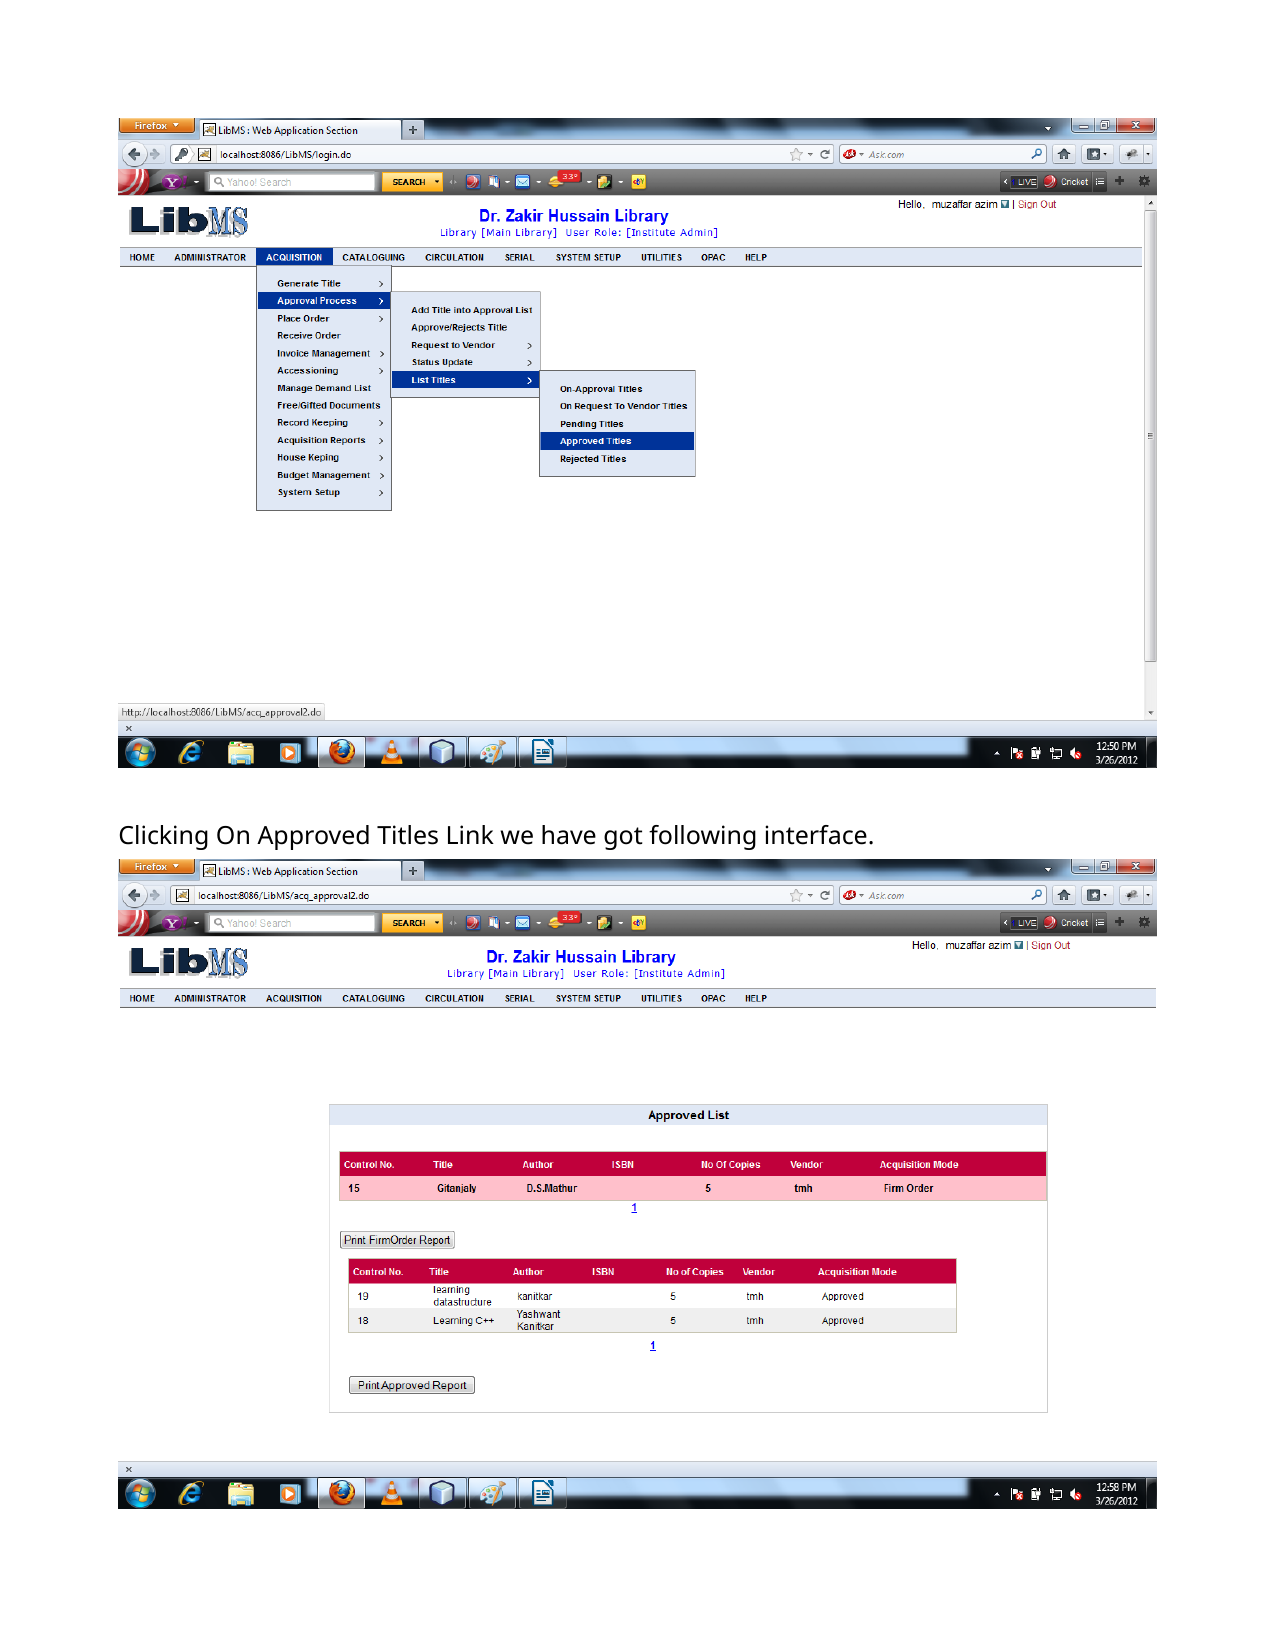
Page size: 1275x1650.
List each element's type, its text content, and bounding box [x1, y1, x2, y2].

picture [118, 859, 1157, 1509]
picture [118, 118, 1157, 768]
text Clicking On Approved Titles Link we have got following interface. [118, 817, 1157, 851]
